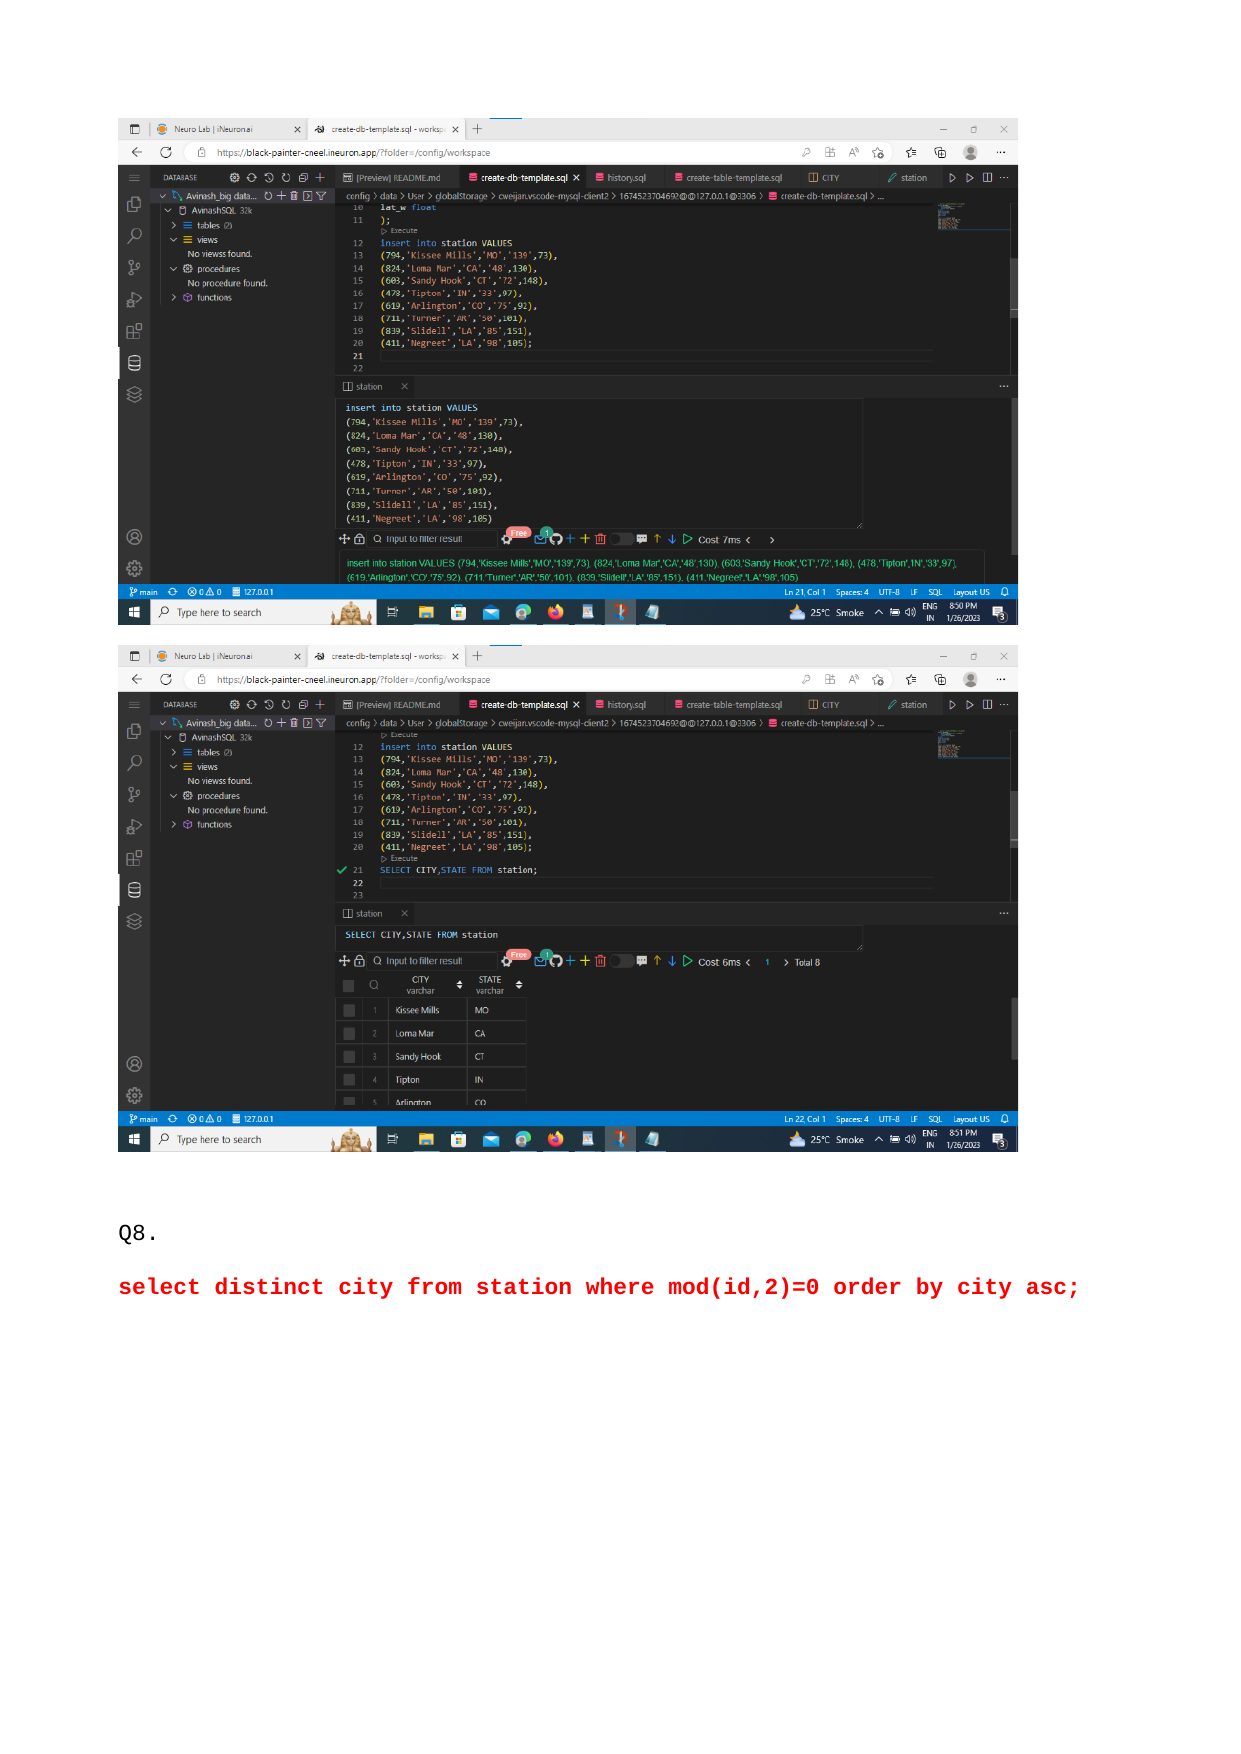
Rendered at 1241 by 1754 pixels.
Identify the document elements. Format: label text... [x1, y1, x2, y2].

text Q8. [118, 1221, 1122, 1247]
text select distinct city from station where mod(id,2)=0 order by city asc; [118, 1275, 1122, 1301]
